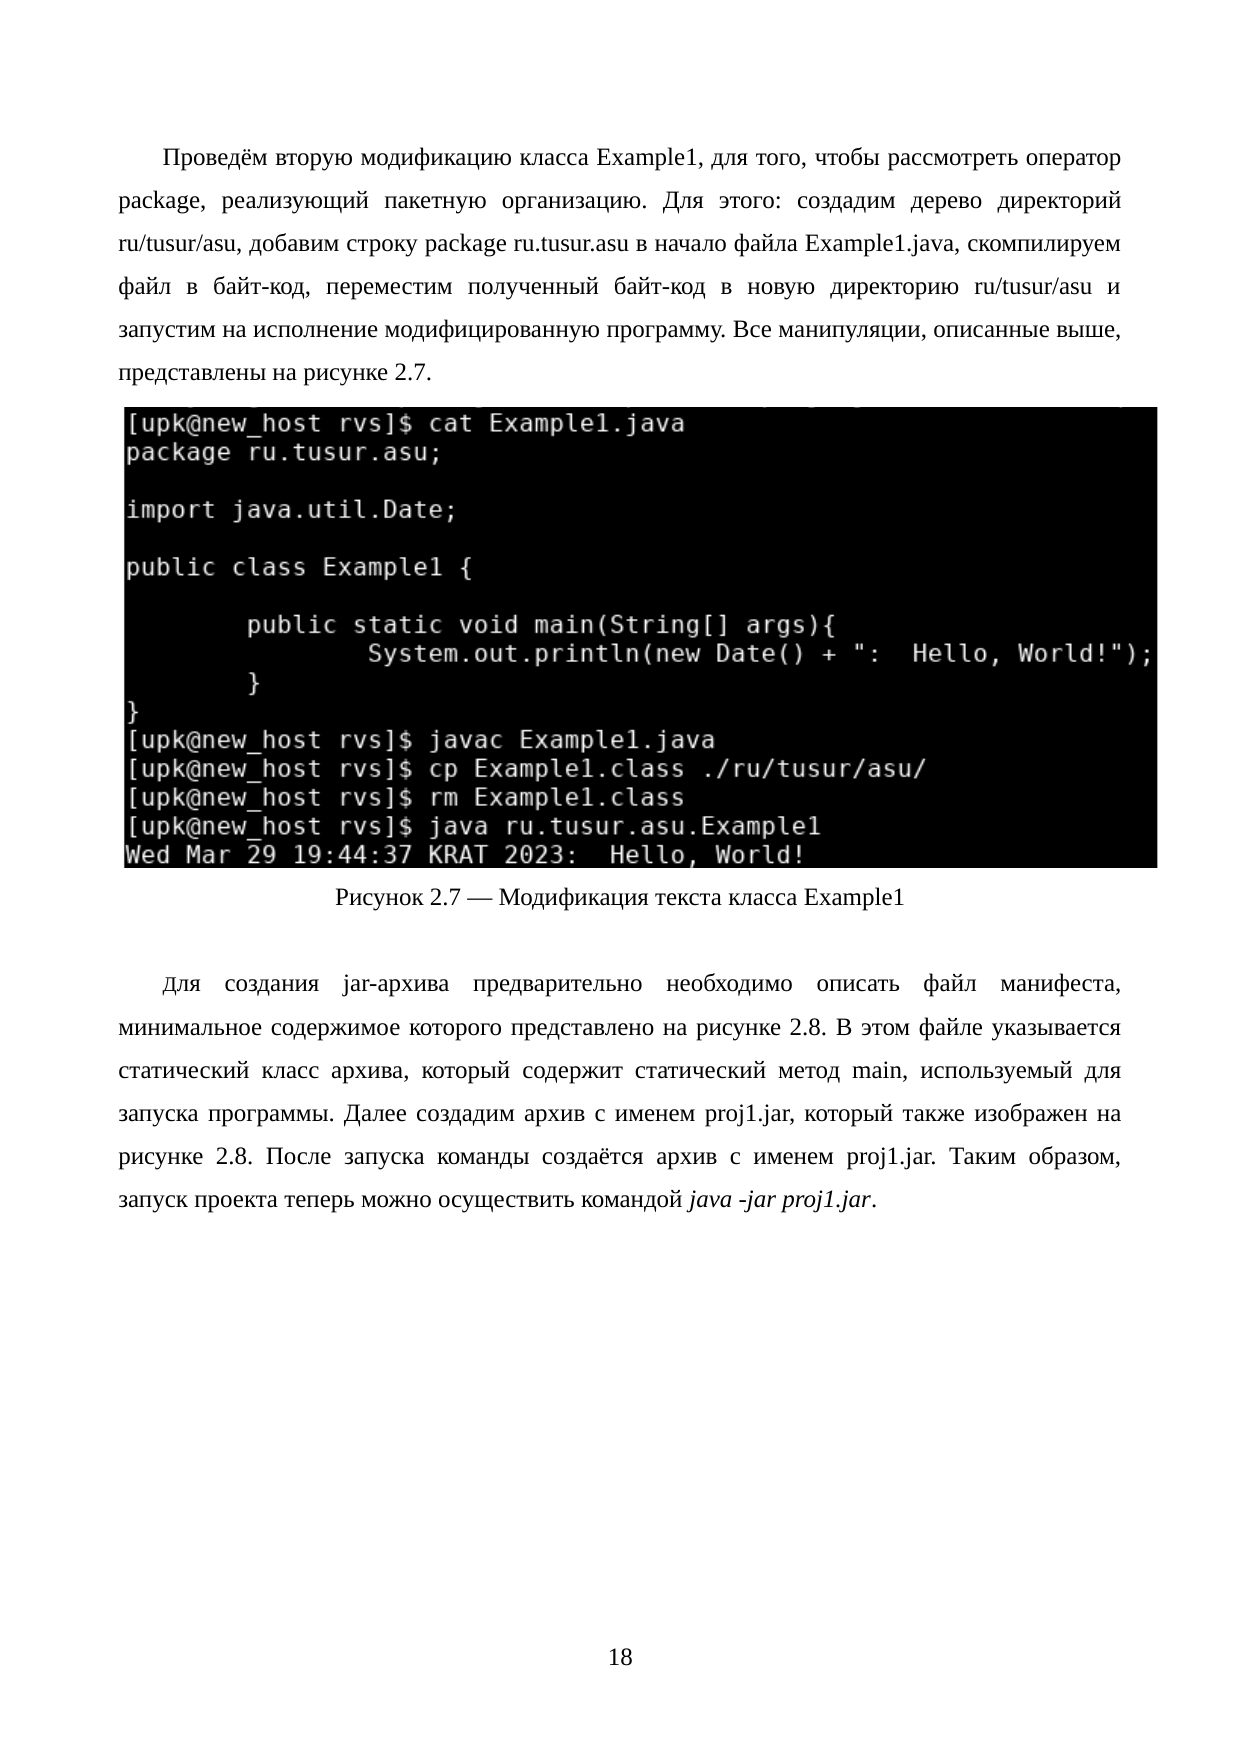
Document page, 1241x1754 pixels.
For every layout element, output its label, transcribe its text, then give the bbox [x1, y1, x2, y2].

text Проведём вторую модификацию класса Example1, для того, чтобы рассмотреть оператор package, реализующий пакетную организацию. Для этого: создадим дерево директорий ru/tusur/asu, добавим строку package ru.tusur.asu в начало файла Example1.java, скомпилируем файл в байт-код, переместим полученный байт-код в новую директорию ru/tusur/asu и запустим на исполнение модифицированную программу. Все манипуляции, описанные выше, представлены на рисунке 2.7. [118, 142, 1122, 386]
text Для создания jar-архива предварительно необходимо описать файл манифеста, минимальное содержимое которого представлено на рисунке 2.8. В этом файле указывается статический класс архива, который содержит статический метод main, используемый для запуска программы. Далее создадим архив с именем proj1.jar, который также изображен на рисунке 2.8. После запуска команды создаётся архив с именем proj1.jar. Таким образом, запуск проекта теперь можно осуществить командой java -jar proj1.jar. [118, 968, 1122, 1213]
picture [123, 407, 1158, 868]
text Рисунок 2.7 — Модификация текста класса Example1 [118, 401, 1122, 911]
